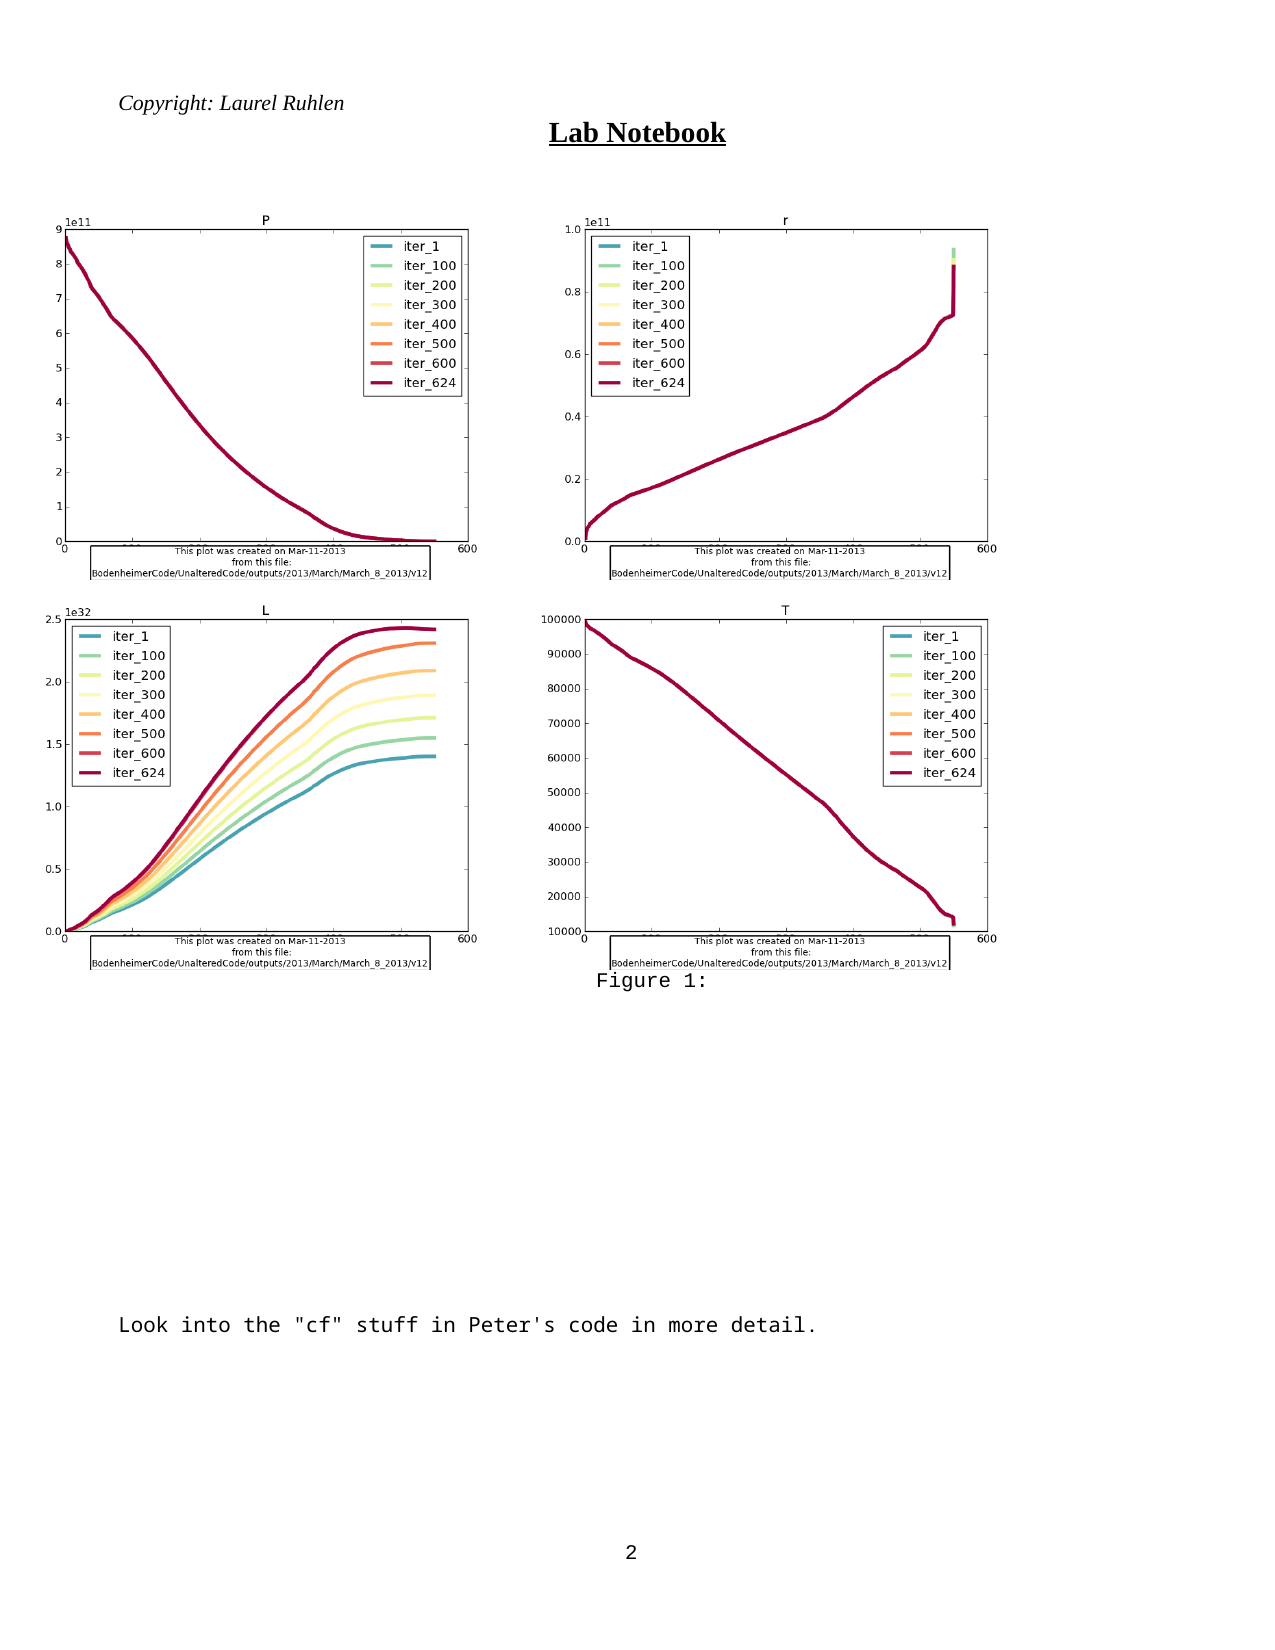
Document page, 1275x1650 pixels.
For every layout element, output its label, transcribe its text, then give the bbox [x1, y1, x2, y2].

text Figure 1: [0, 191, 1275, 993]
picture [0, 190, 1039, 970]
text Look into the "cf" stuff in Peter's code in more detail. [118, 1310, 1157, 1339]
